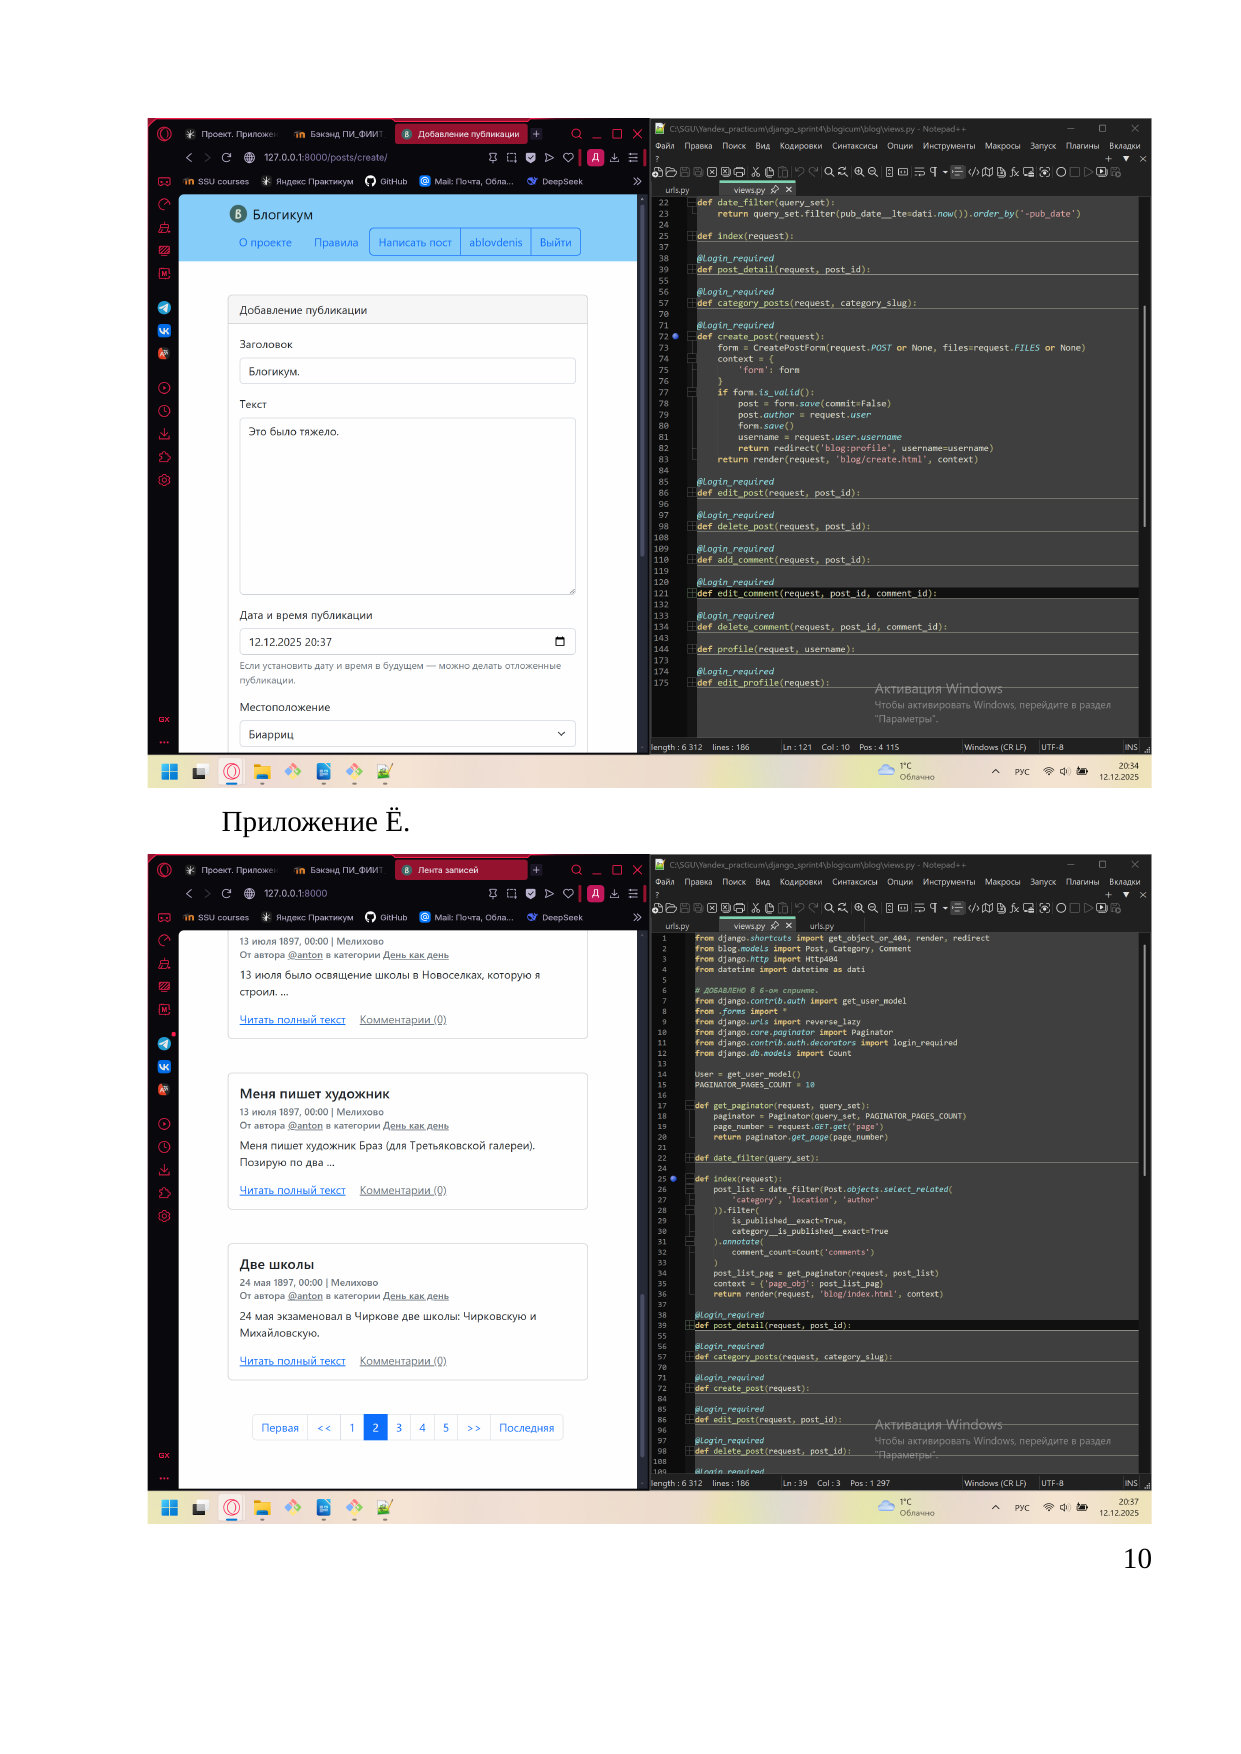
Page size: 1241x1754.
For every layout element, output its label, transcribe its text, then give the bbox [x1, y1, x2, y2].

text 10 [148, 1524, 1152, 1574]
text Приложение Ё. [148, 788, 1152, 838]
picture [147, 118, 1152, 788]
picture [147, 854, 1152, 1524]
